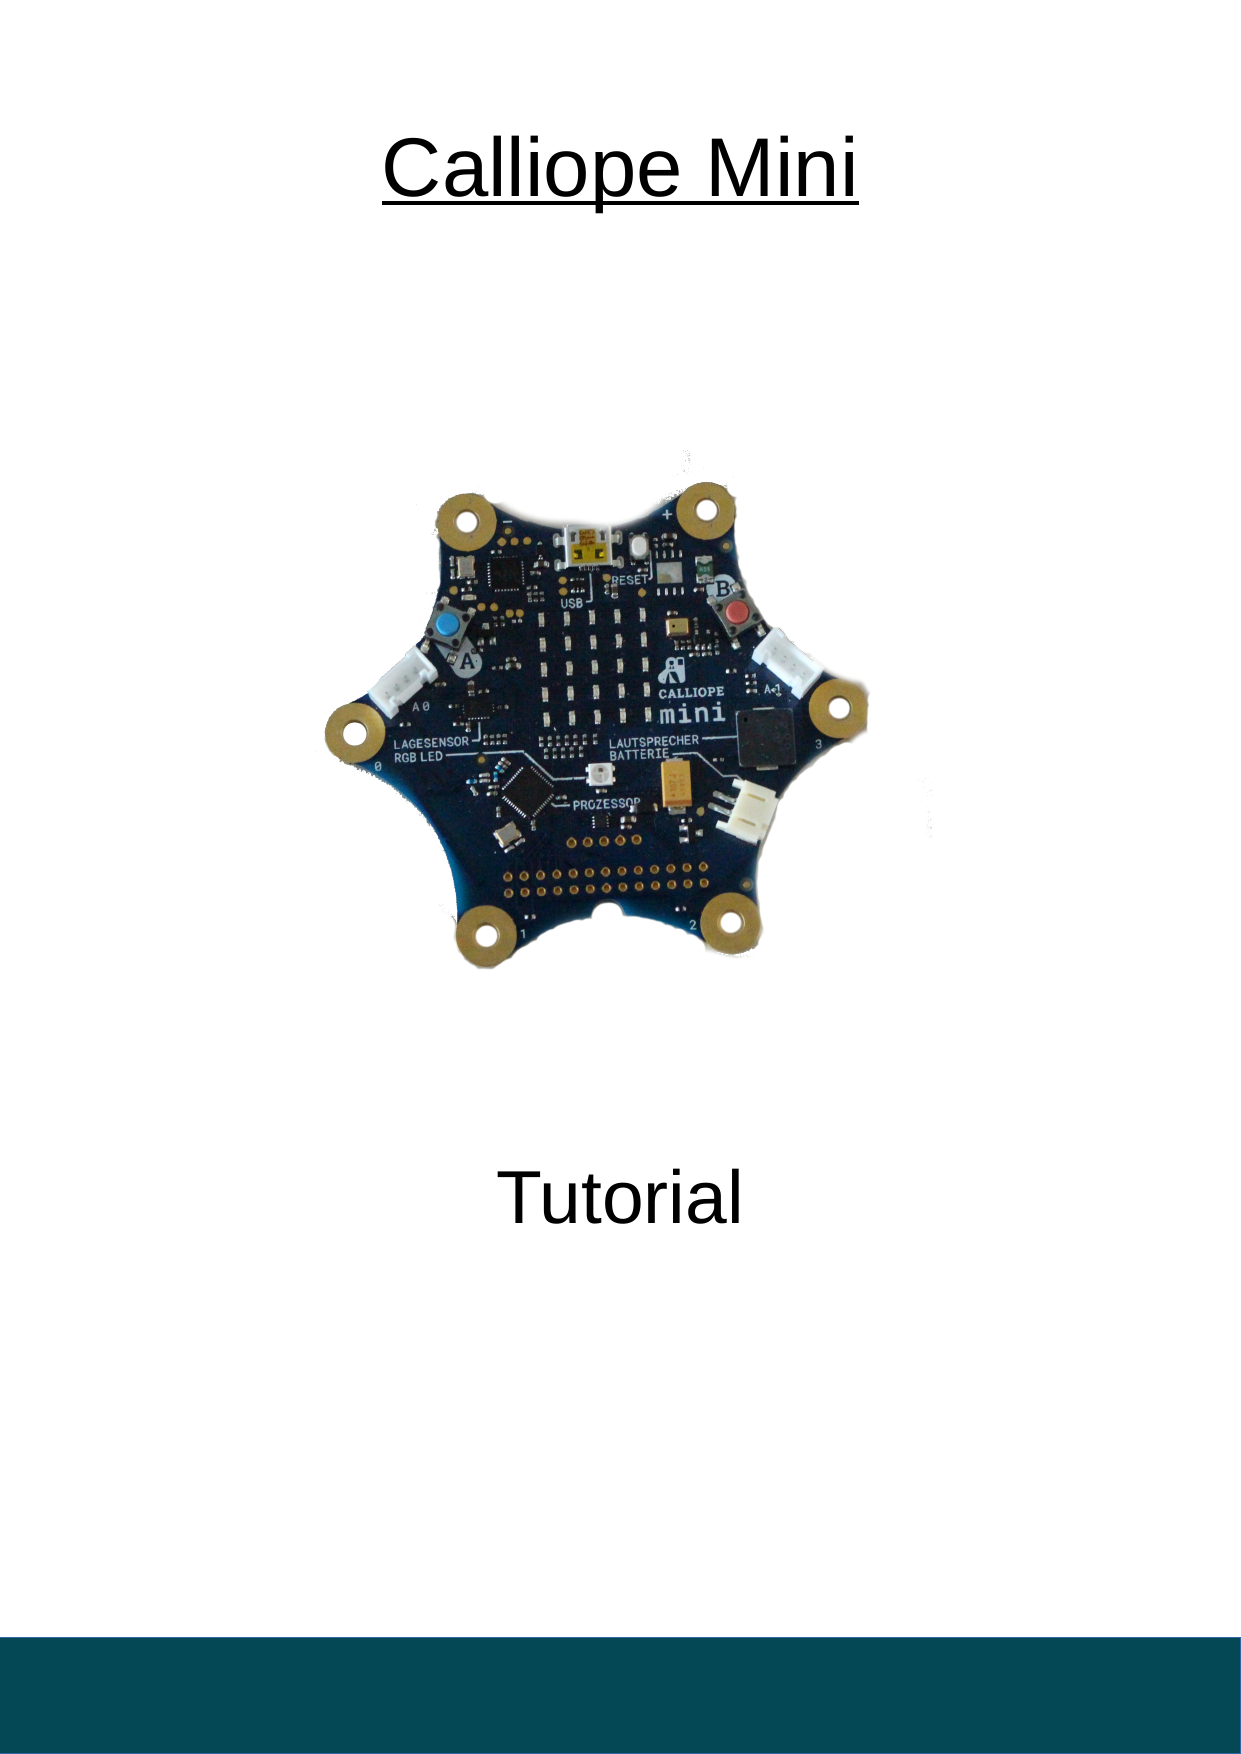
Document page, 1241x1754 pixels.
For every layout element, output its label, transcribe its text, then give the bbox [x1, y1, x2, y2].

text Calliope Mini [118, 118, 1122, 214]
picture [308, 436, 933, 991]
text Tutorial [118, 1153, 1122, 1239]
